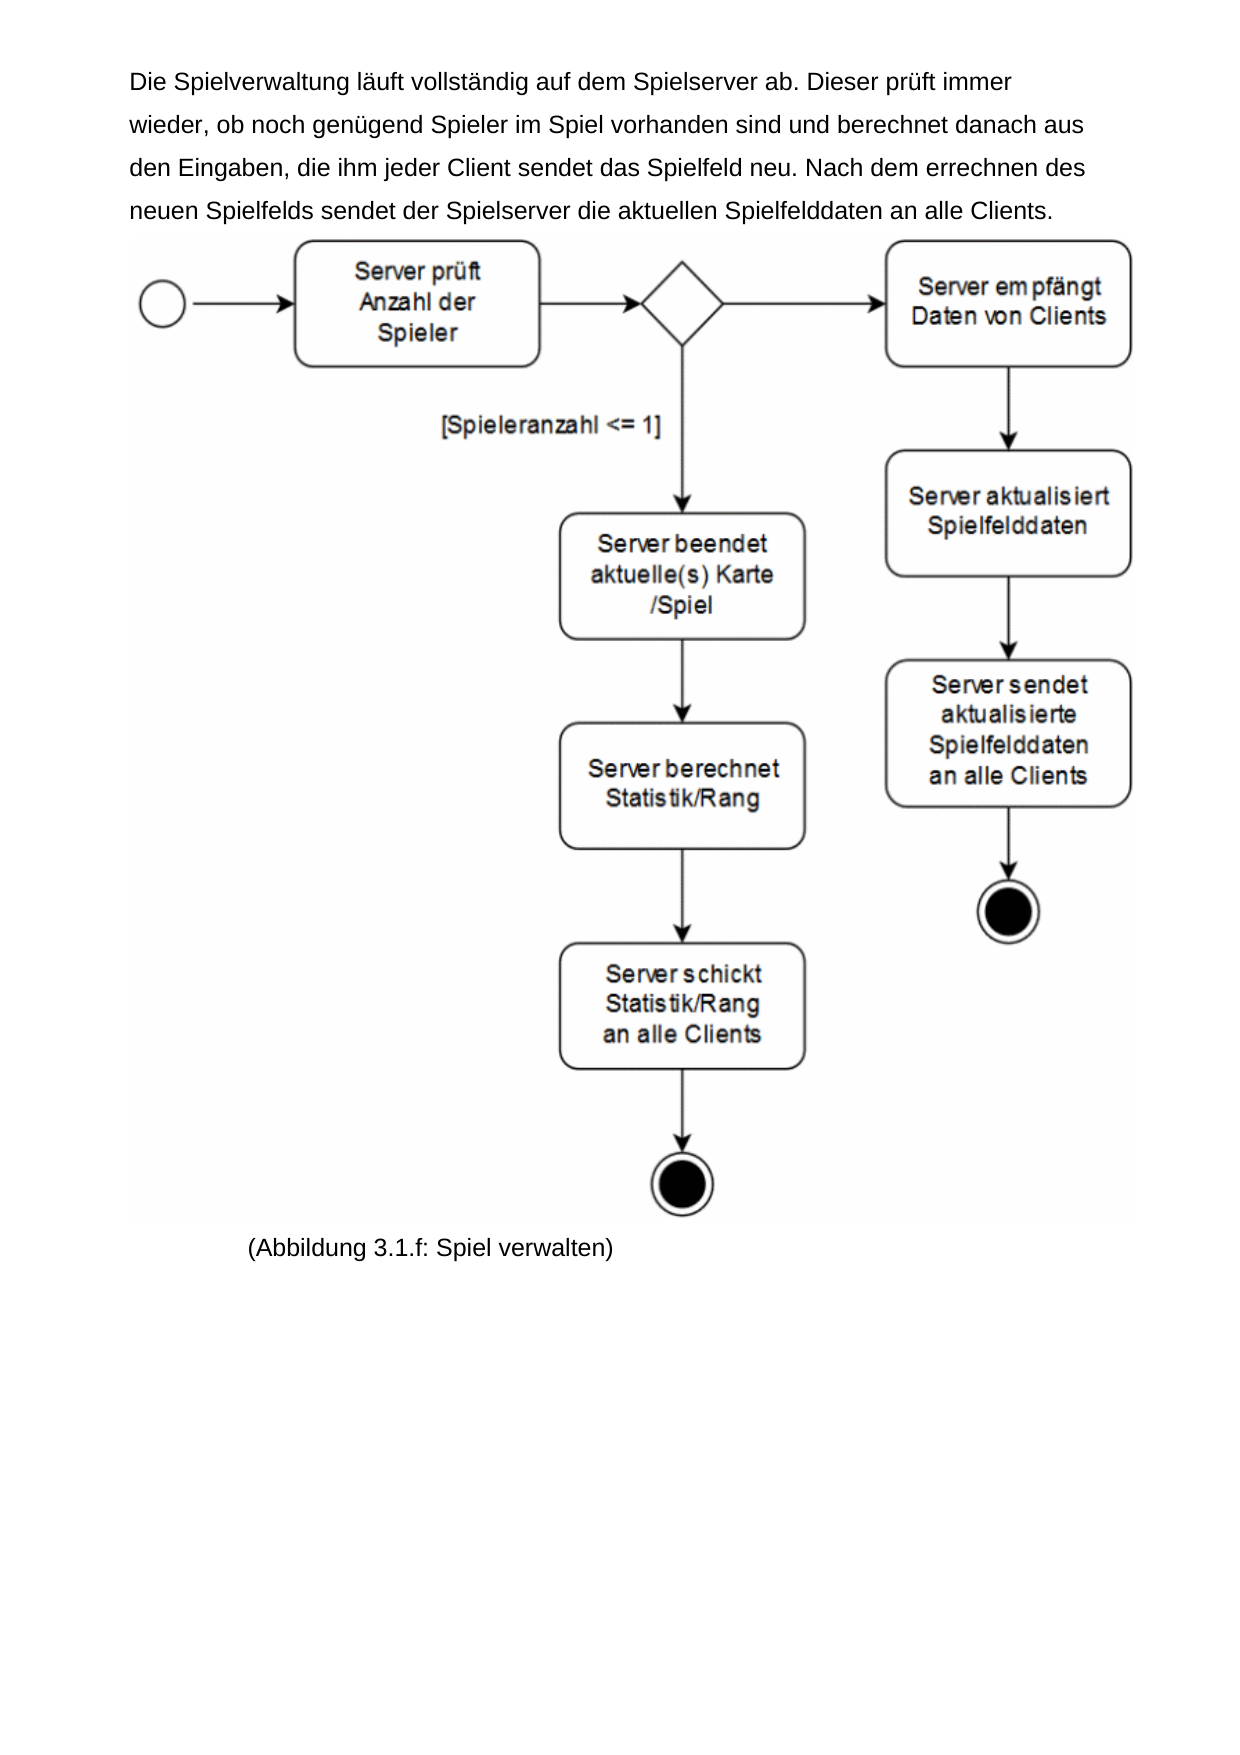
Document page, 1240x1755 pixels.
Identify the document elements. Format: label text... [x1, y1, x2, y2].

text Die Spielverwaltung läuft vollständig auf dem Spielserver ab. Dieser prüft immer wieder, ob noch genügend Spieler im Spiel vorhanden sind und berechnet danach aus den Eingaben, die ihm jeder Client sendet das Spielfeld neu. Nach dem errechnen des neuen Spielfelds sendet der Spielserver die aktuellen Spielfelddaten an alle Clients. [129, 66, 1089, 224]
text (Abbildung 3.1.f: Spiel verwalten) [129, 1219, 1089, 1262]
